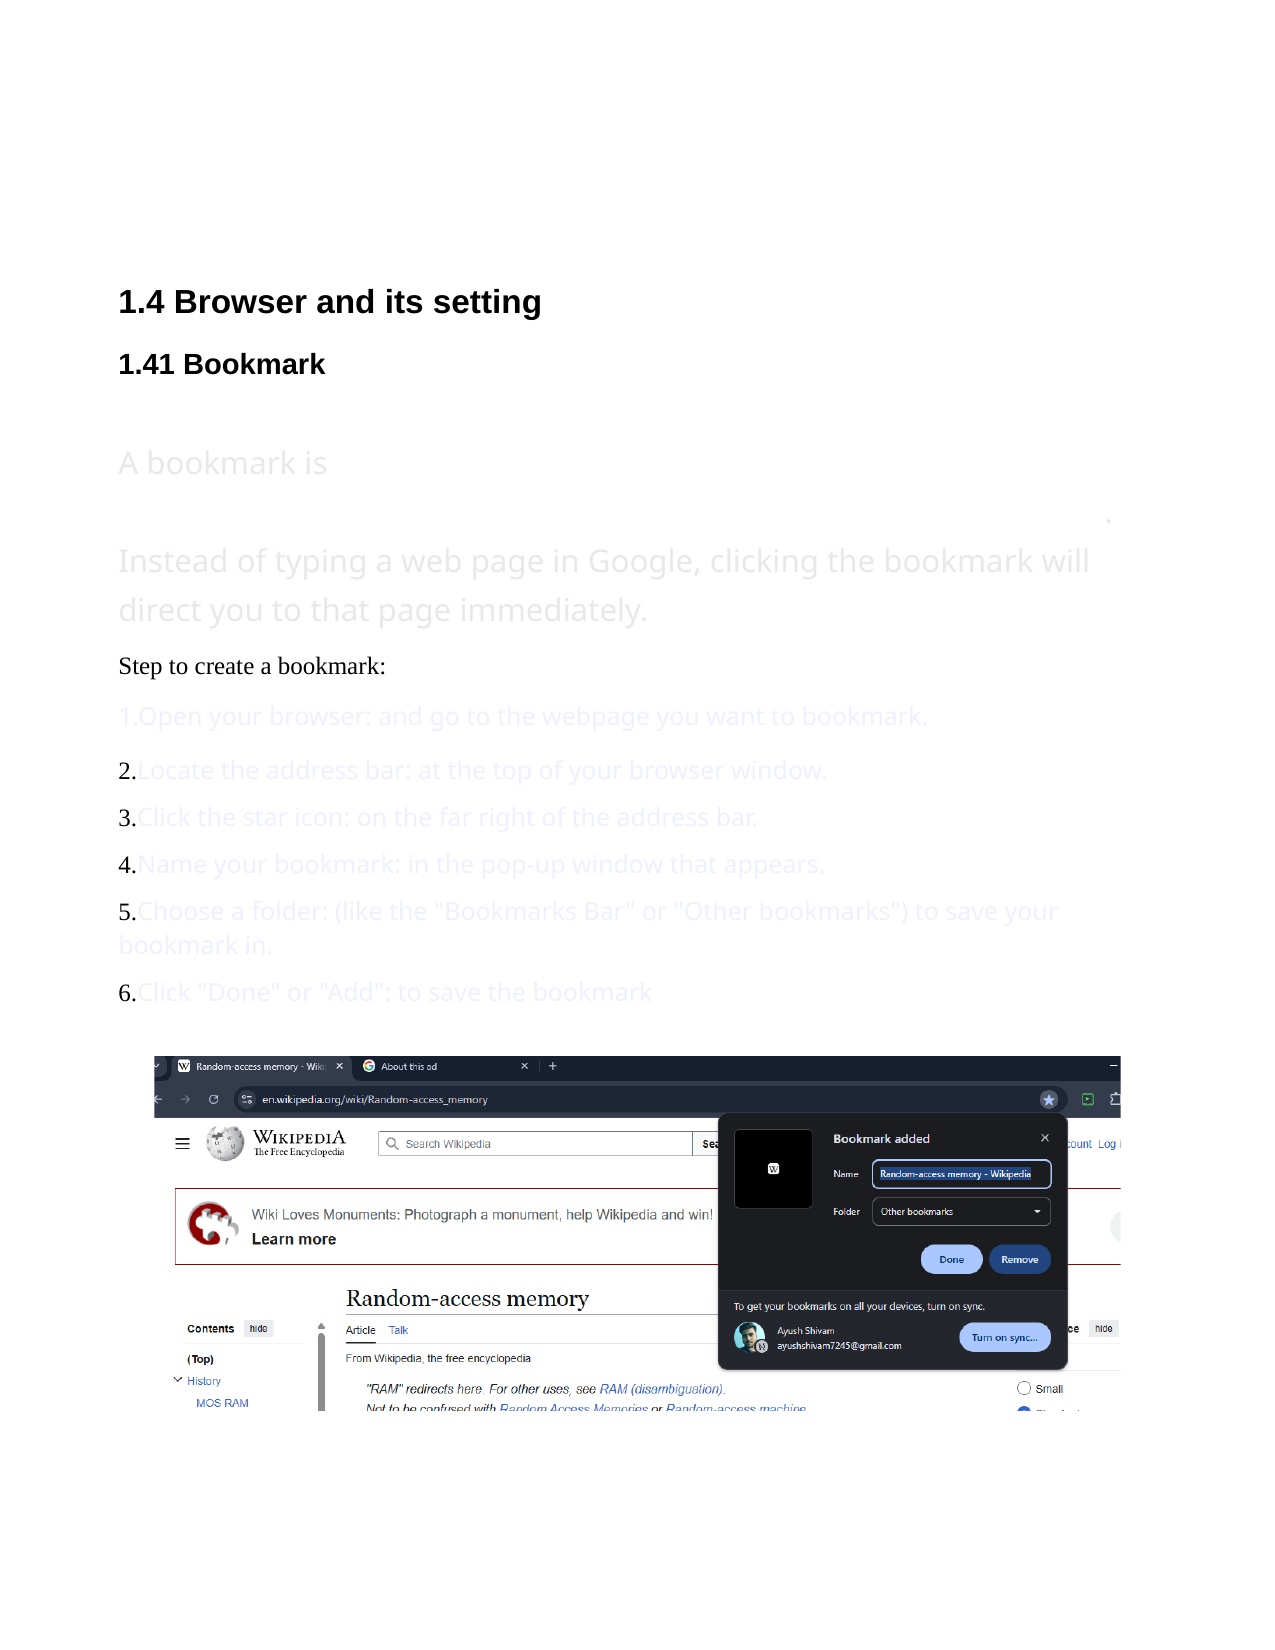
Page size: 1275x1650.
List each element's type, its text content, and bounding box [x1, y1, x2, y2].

picture [154, 1056, 1121, 1411]
subtitle 1.4 Browser and its setting [118, 282, 1157, 320]
list Choose a folder: (like the "Bookmarks Bar" or "Other bookmarks") to save your bookmark in. [118, 893, 1157, 962]
list Click "Done" or "Add": to save the bookmark [118, 974, 1157, 1009]
list Name your bookmark: in the pop-up window that appears. [118, 846, 1157, 881]
text 1.Open your browser: and go to the webpage you want to bookmark. [118, 699, 1157, 733]
text Step to create a bookmark: [118, 651, 1157, 680]
subtitle 1.41 Bookmark [118, 347, 1157, 381]
list Click the star icon: on the far right of the address bar. [118, 799, 1157, 834]
list Locate the address bar: at the top of your browser window. [118, 753, 1157, 787]
text A bookmark is a place holder for a web page that will allow you quick access to that page instead of having to browse to it or search for it. Instead of typing a web page in Google, clicking the bookmark will direct you to that page immediately. [118, 441, 1157, 630]
